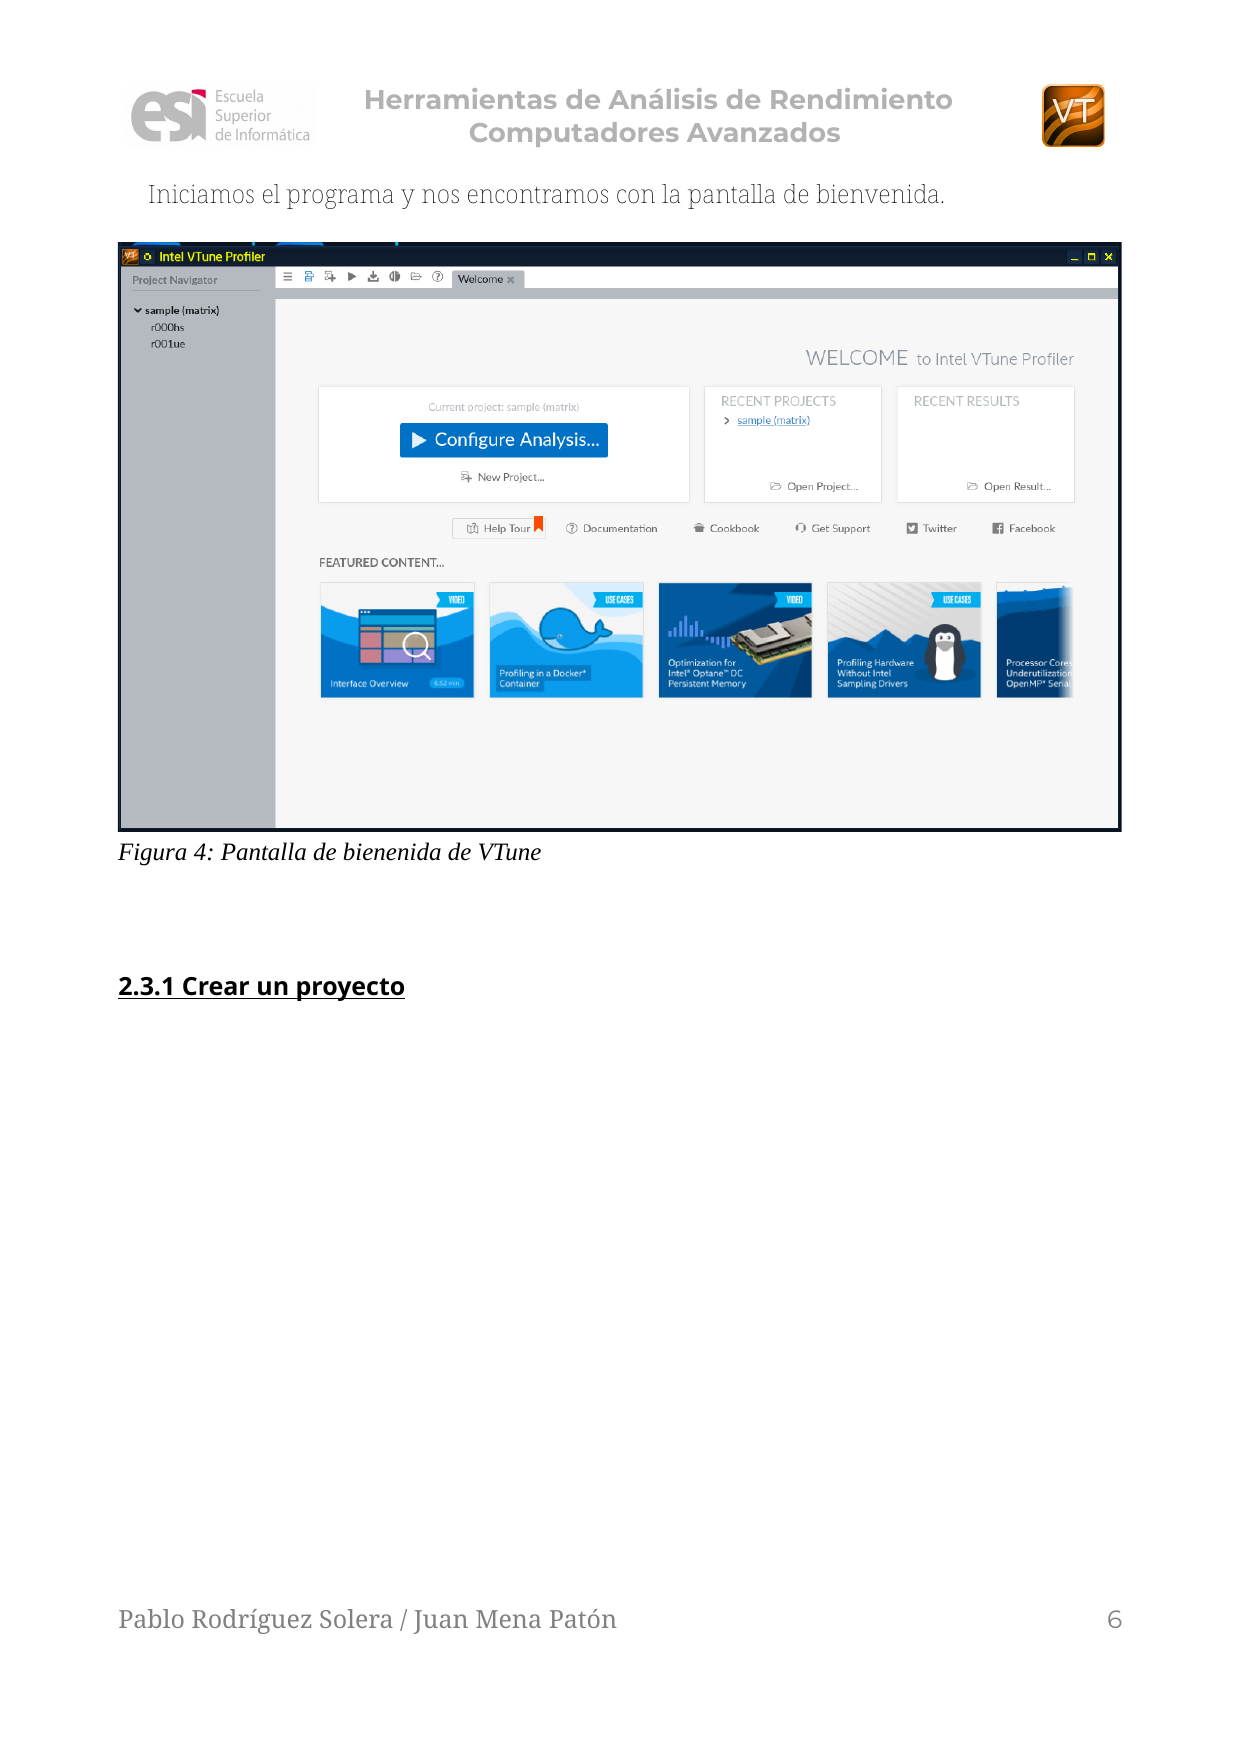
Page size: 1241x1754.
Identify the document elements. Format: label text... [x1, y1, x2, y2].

picture [1042, 84, 1105, 147]
picture [124, 82, 315, 147]
subtitle 2.3.1 Crear un proyecto [118, 969, 1122, 1003]
text Iniciamos el programa y nos encontramos con la pantalla de bienvenida. [118, 176, 1122, 210]
text Figura 4: Pantalla de bienenida de VTune [118, 832, 1122, 865]
picture [117, 242, 1122, 832]
